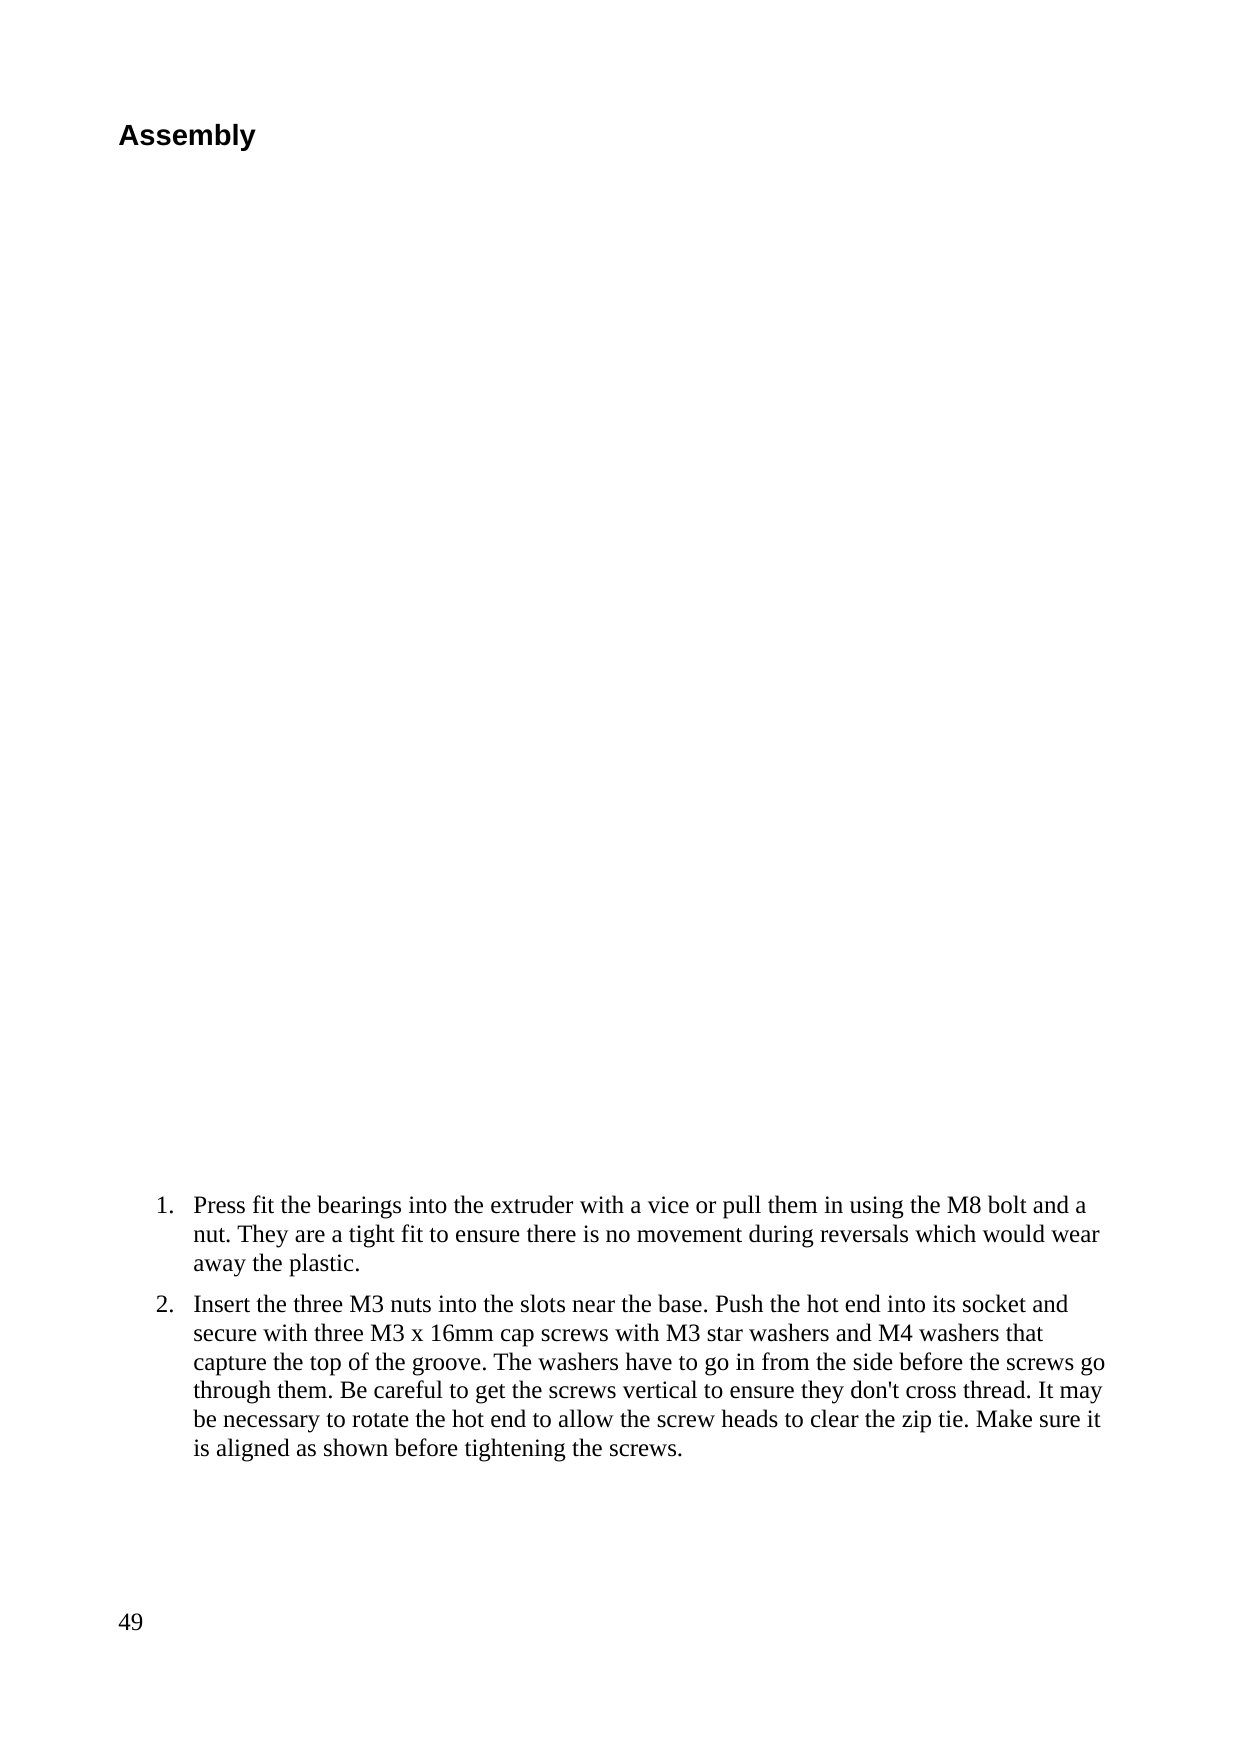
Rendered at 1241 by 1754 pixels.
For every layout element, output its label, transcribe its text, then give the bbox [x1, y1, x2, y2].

list Insert the three M3 nuts into the slots near the base. Push the hot end into its socket and secure with three M3 x 16mm cap screws with M3 star washers and M4 washers that capture the top of the groove. The washers have to go in from the side before the screws go through them. Be careful to get the screws vertical to ensure they don't cross thread. It may be necessary to rotate the hot end to allow the screw heads to clear the zip tie. Make sure it is aligned as shown before tightening the screws. [156, 1289, 1122, 1462]
list Press fit the bearings into the extruder with a vice or pull them in using the M8 bolt and a nut. They are a tight fit to ensure there is no movement during reversals which would wear away the plastic. [156, 1190, 1122, 1277]
subtitle Assembly [118, 118, 1122, 152]
